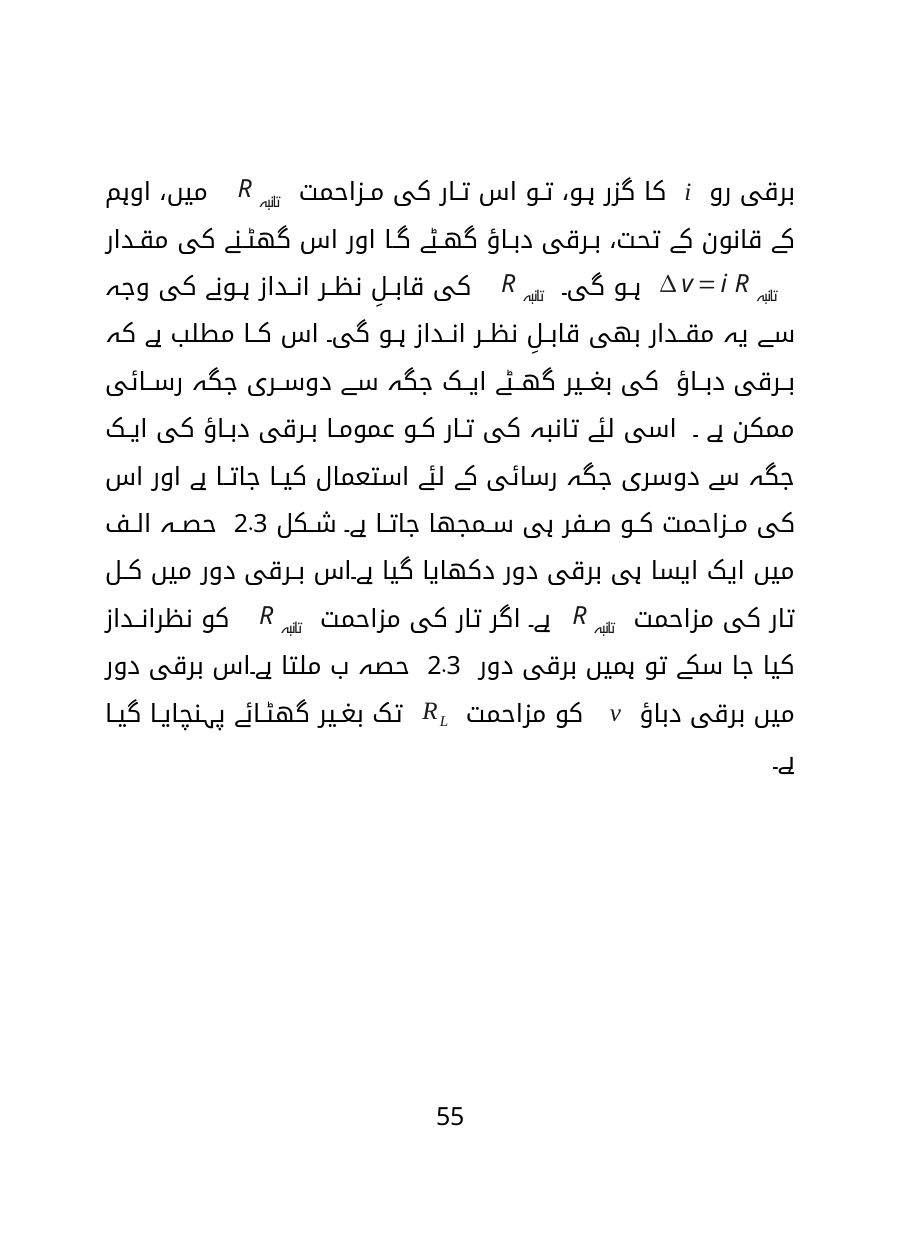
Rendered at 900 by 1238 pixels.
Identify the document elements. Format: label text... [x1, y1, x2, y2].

text برقی دور میں برقی دباؤ کی وجہ سے برقی رو پیدا ہوتا ہے۔ تانبہ کی موصلیت ہے جہاں موصلیت کی اکائی ہے۔لہٰذا تانبہ کی بنی تار کی مزاحمت قابلِ نظرانداز ہوتی ہے۔اگر ایسی تار میں برقی روکا گزر ہو، تو اس تار کی مزاحمت میں، اوہم کے قانون کے تحت، برقی دباؤ گھٹے گا اور اس گھٹنے کی مقدارہو گی۔ کی قابلِ نظر انداز ہونے کی وجہ سے یہ مقدار بھی قابلِ نظر انداز ہو گی۔ اس کا مطلب ہے کہ برقی دباؤ کی بغیر گھٹے ایک جگہ سے دوسری جگہ رسائی ممکن ہے ۔ اسی لئے تانبہ کی تار کو عموما برقی دباؤ کی ایک جگہ سے دوسری جگہ رسائی کے لئے استعمال کیا جاتا ہے اور اس کی مزاحمت کو صفر ہی سمجھا جاتا ہے۔ شکل 2.3 حصہ الف میں ایک ایسا ہی برقی دور دکھایا گیا ہے۔اس برقی دور میں کل تار کی مزاحمتہے۔ اگر تار کی مزاحمت کو نظرانداز کیا جا سکے تو ہمیں برقی دور 2.3 حصہ ب ملتا ہے۔اس برقی دور میں برقی دباؤ کو مزاحمتتک بغیر گھٹائے پہنچایا گیا ہے۔ [105, 168, 795, 785]
